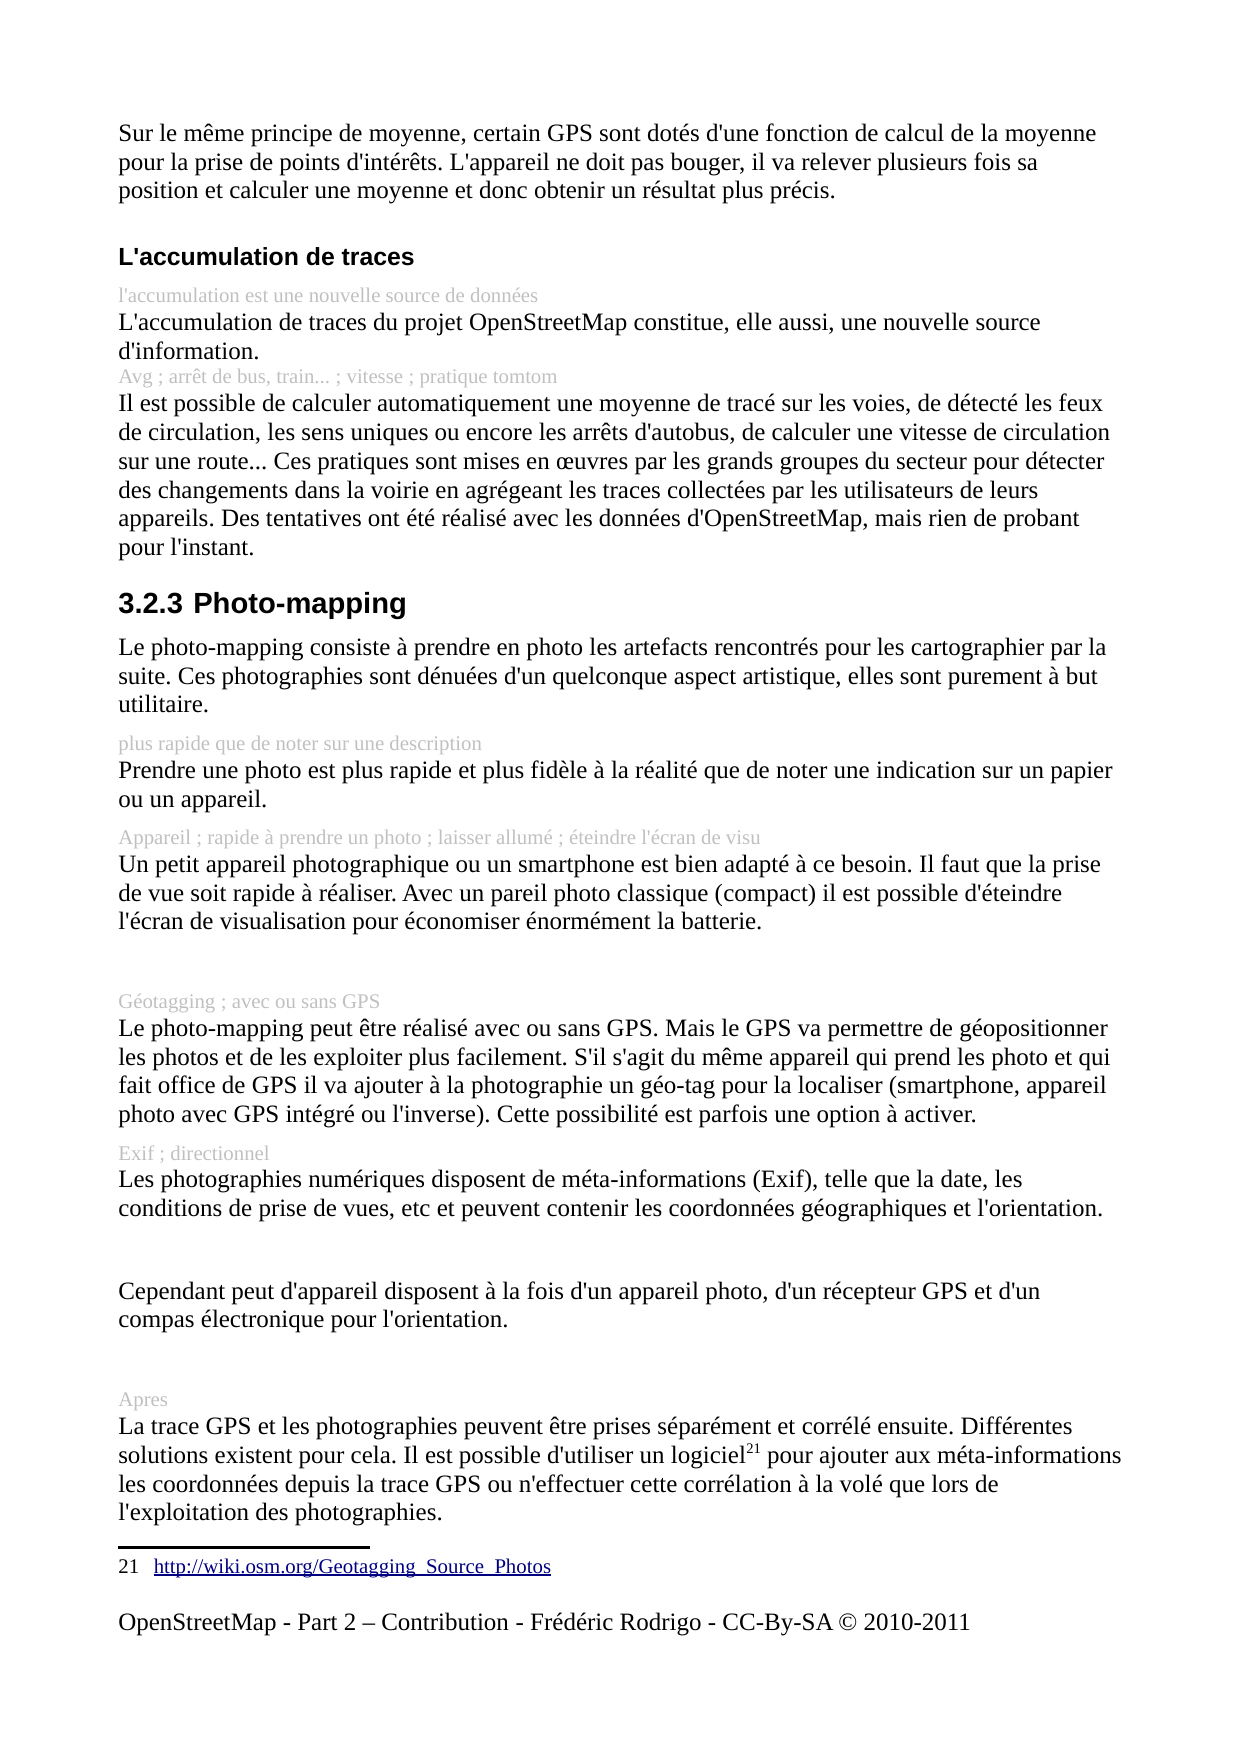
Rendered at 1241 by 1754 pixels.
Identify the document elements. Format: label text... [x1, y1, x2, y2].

text Cependant peut d'appareil disposent à la fois d'un appareil photo, d'un récepteur GPS et d'un compas électronique pour l'orientation. [118, 1276, 1122, 1333]
text Exif ; directionnel [118, 1141, 1122, 1164]
text Prendre une photo est plus rapide et plus fidèle à la réalité que de noter une indication sur un papier ou un appareil. [118, 755, 1122, 812]
text Un petit appareil photographique ou un smartphone est bien adapté à ce besoin. Il faut que la prise de vue soit rapide à réaliser. Avec un pareil photo classique (compact) il est possible d'éteindre l'écran de visualisation pour économiser énormément la batterie. [118, 849, 1122, 935]
text La trace GPS et les photographies peuvent être prises séparément et corrélé ensuite. Différentes solutions existent pour cela. Il est possible d'utiliser un logiciel pour ajouter aux méta-informations les coordonnées depuis la trace GPS ou n'effectuer cette corrélation à la volé que lors de l'exploitation des photographies. [118, 1411, 1122, 1526]
text Avg ; arrêt de bus, train... ; vitesse ; pratique tomtom [118, 364, 1122, 388]
subtitle Photo-mapping [118, 586, 1122, 619]
text Sur le même principe de moyenne, certain GPS sont dotés d'une fonction de calcul de la moyenne pour la prise de points d'intérêts. L'appareil ne doit pas bouger, il va relever plusieurs fois sa position et calculer une moyenne et donc obtenir un résultat plus précis. [118, 118, 1122, 204]
subtitle L'accumulation de traces [118, 242, 1122, 270]
text Les photographies numériques disposent de méta-informations (Exif), telle que la date, les conditions de prise de vues, etc et peuvent contenir les coordonnées géographiques et l'orientation. [118, 1164, 1122, 1222]
text Géotagging ; avec ou sans GPS [118, 989, 1122, 1013]
text Il est possible de calculer automatiquement une moyenne de tracé sur les voies, de détecté les feux de circulation, les sens uniques ou encore les arrêts d'autobus, de calculer une vitesse de circulation sur une route... Ces pratiques sont mises en œuvres par les grands groupes du secteur pour détecter des changements dans la voirie en agrégeant les traces collectées par les utilisateurs de leurs appareils. Des tentatives ont été réalisé avec les données d'OpenStreetMap, mais rien de probant pour l'instant. [118, 388, 1122, 561]
text Le photo-mapping consiste à prendre en photo les artefacts rencontrés pour les cartographier par la suite. Ces photographies sont dénuées d'un quelconque aspect artistique, elles sont purement à but utilitaire. [118, 632, 1122, 718]
text plus rapide que de noter sur une description [118, 731, 1122, 755]
text Appareil ; rapide à prendre un photo ; laisser allumé ; éteindre l'écran de visu [118, 825, 1122, 849]
text Apres [118, 1387, 1122, 1411]
text L'accumulation de traces du projet OpenStreetMap constitue, elle aussi, une nouvelle source d'information. [118, 307, 1122, 364]
text http://wiki.osm.org/Geotagging_Source_Photos [118, 1553, 1122, 1578]
text Le photo-mapping peut être réalisé avec ou sans GPS. Mais le GPS va permettre de géopositionner les photos et de les exploiter plus facilement. S'il s'agit du même appareil qui prend les photo et qui fait office de GPS il va ajouter à la photographie un géo-tag pour la localiser (smartphone, appareil photo avec GPS intégré ou l'inverse). Cette possibilité est parfois une option à activer. [118, 1013, 1122, 1128]
text l'accumulation est une nouvelle source de données [118, 283, 1122, 307]
